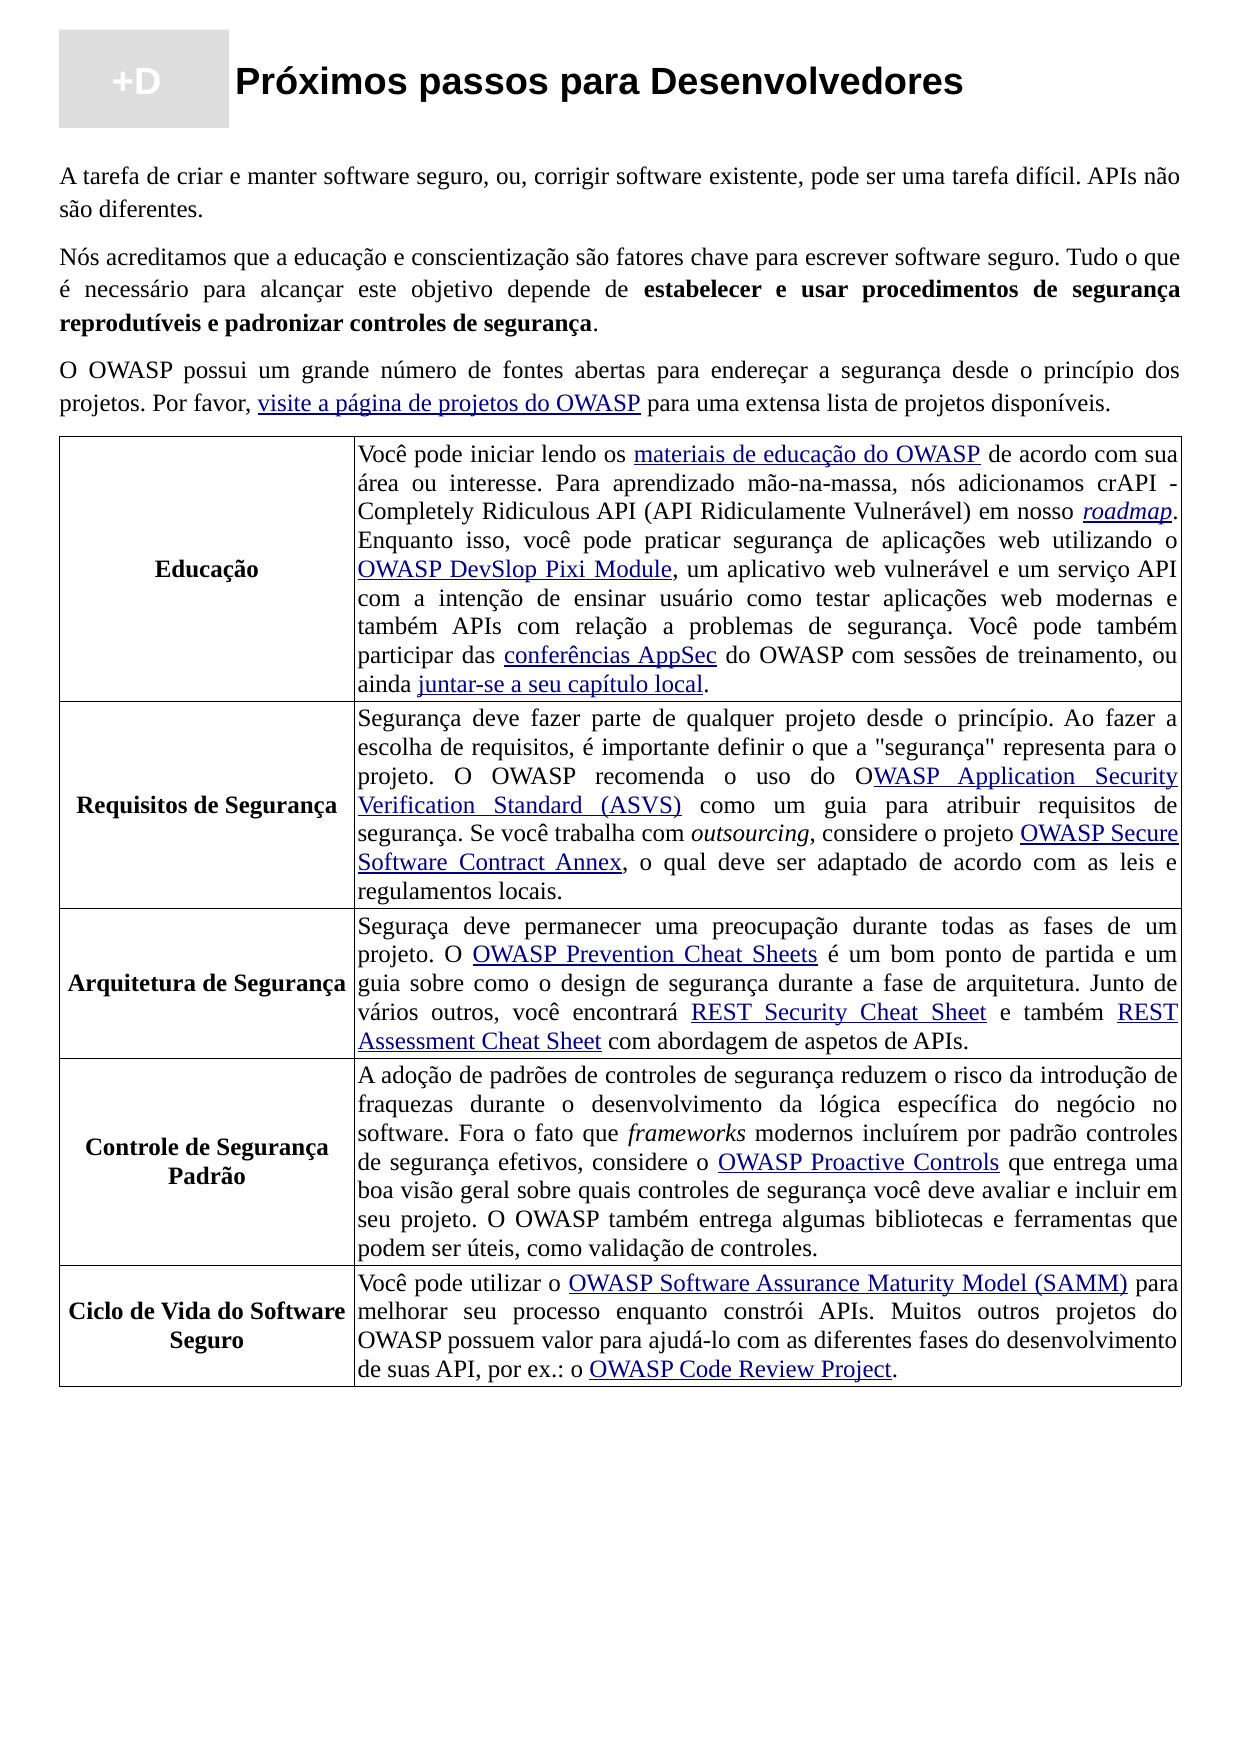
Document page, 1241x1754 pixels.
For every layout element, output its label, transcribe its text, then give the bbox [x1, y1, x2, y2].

table_cell Ciclo de Vida do Software Seguro [60, 1266, 354, 1386]
table_header Você pode iniciar lendo os materiais de educação do OWASP de acordo com sua área ou interesse. Para aprendizado mão-na-massa, nós adicionamos crAPI - Completely Ridiculous API (API Ridiculamente Vulnerável) em nosso roadmap. Enquanto isso, você pode praticar segurança de aplicações web utilizando o OWASP DevSlop Pixi Module, um aplicativo web vulnerável e um serviço API com a intenção de ensinar usuário como testar aplicações web modernas e também APIs com relação a problemas de segurança. Você pode também participar das conferências AppSec do OWASP com sessões de treinamento, ou ainda juntar-se a seu capítulo local. [355, 437, 1181, 701]
table_cell Arquitetura de Segurança [60, 909, 354, 1057]
table_cell Seguraça deve permanecer uma preocupação durante todas as fases de um projeto. O OWASP Prevention Cheat Sheets é um bom ponto de partida e um guia sobre como o design de segurança durante a fase de arquitetura. Junto de vários outros, você encontrará REST Security Cheat Sheet e também REST Assessment Cheat Sheet com abordagem de aspetos de APIs. [355, 909, 1181, 1057]
table_cell Requisitos de Segurança [60, 702, 354, 908]
text O OWASP possui um grande número de fontes abertas para endereçar a segurança desde o princípio dos projetos. Por favor, visite a página de projetos do OWASP para uma extensa lista de projetos disponíveis. [59, 355, 1181, 417]
table_cell Segurança deve fazer parte de qualquer projeto desde o princípio. Ao fazer a escolha de requisitos, é importante definir o que a "segurança" representa para o projeto. O OWASP recomenda o uso do OWASP Application Security Verification Standard (ASVS) como um guia para atribuir requisitos de segurança. Se você trabalha com outsourcing, considere o projeto OWASP Secure Software Contract Annex, o qual deve ser adaptado de acordo com as leis e regulamentos locais. [355, 702, 1181, 908]
text Nós acreditamos que a educação e conscientização são fatores chave para escrever software seguro. Tudo o que é necessário para alcançar este objetivo depende de estabelecer e usar procedimentos de segurança reprodutíveis e padronizar controles de segurança. [59, 242, 1181, 336]
table_cell Você pode utilizar o OWASP Software Assurance Maturity Model (SAMM) para melhorar seu processo enquanto constrói APIs. Muitos outros projetos do OWASP possuem valor para ajudá-lo com as diferentes fases do desenvolvimento de suas API, por ex.: o OWASP Code Review Project. [355, 1266, 1181, 1386]
text A tarefa de criar e manter software seguro, ou, corrigir software existente, pode ser uma tarefa difícil. APIs não são diferentes. [59, 161, 1181, 223]
table_header Educação [60, 437, 354, 701]
table_cell Controle de Segurança Padrão [60, 1059, 354, 1264]
table_cell A adoção de padrões de controles de segurança reduzem o risco da introdução de fraquezas durante o desenvolvimento da lógica específica do negócio no software. Fora o fato que frameworks modernos incluírem por padrão controles de segurança efetivos, considere o OWASP Proactive Controls que entrega uma boa visão geral sobre quais controles de segurança você deve avaliar e incluir em seu projeto. O OWASP também entrega algumas bibliotecas e ferramentas que podem ser úteis, como validação de controles. [355, 1059, 1181, 1264]
